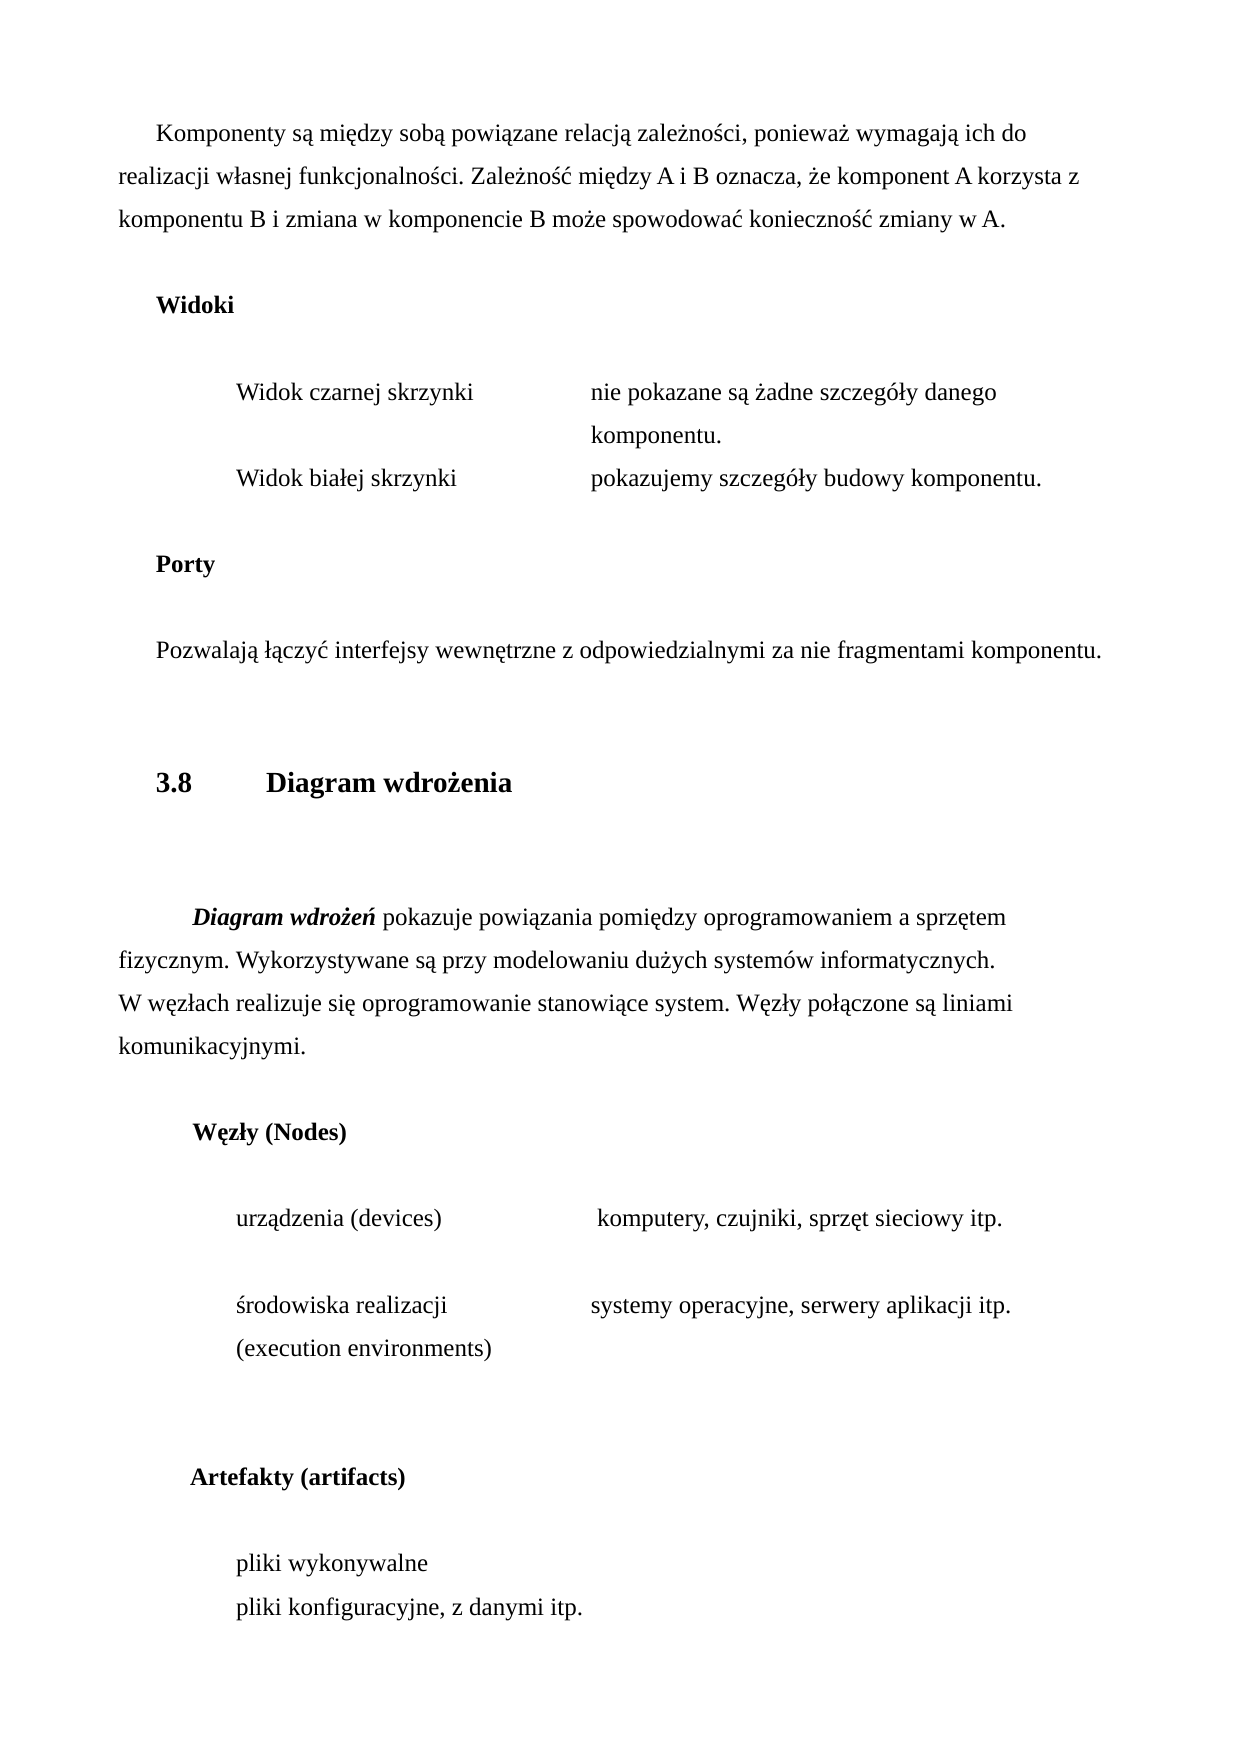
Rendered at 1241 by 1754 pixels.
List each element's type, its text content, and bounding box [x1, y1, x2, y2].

text Komponenty są między sobą powiązane relacją zależności, ponieważ wymagają ich do realizacji własnej funkcjonalności. Zależność między A i B oznacza, że komponent A korzysta z komponentu B i zmiana w komponencie B może spowodować konieczność zmiany w A. [118, 118, 1122, 233]
text (execution environments) [118, 1333, 1122, 1362]
text Widok czarnej skrzynki nie pokazane są żadne szczegóły danego komponentu. [118, 377, 1122, 449]
text środowiska realizacji systemy operacyjne, serwery aplikacji itp. [118, 1290, 1122, 1318]
text Porty [118, 549, 1122, 578]
text pliki konfiguracyjne, z danymi itp. [118, 1592, 1122, 1620]
text Widoki [118, 291, 1122, 319]
text urządzenia (devices) komputery, czujniki, sprzęt sieciowy itp. [118, 1203, 1122, 1232]
text pliki wykonywalne [118, 1548, 1122, 1577]
text Diagram wdrożeń pokazuje powiązania pomiędzy oprogramowaniem a sprzętem fizycznym. Wykorzystywane są przy modelowaniu dużych systemów informatycznych. [118, 902, 1122, 973]
text Artefakty (artifacts) [118, 1462, 1122, 1491]
text Węzły (Nodes) [118, 1117, 1122, 1146]
text 3.8 Diagram wdrożenia [118, 765, 1122, 798]
text W węzłach realizuje się oprogramowanie stanowiące system. Węzły połączone są liniami komunikacyjnymi. [118, 988, 1122, 1060]
text Pozwalają łączyć interfejsy wewnętrzne z odpowiedzialnymi za nie fragmentami komponentu. [118, 636, 1122, 664]
text Widok białej skrzynki pokazujemy szczegóły budowy komponentu. [118, 463, 1122, 492]
